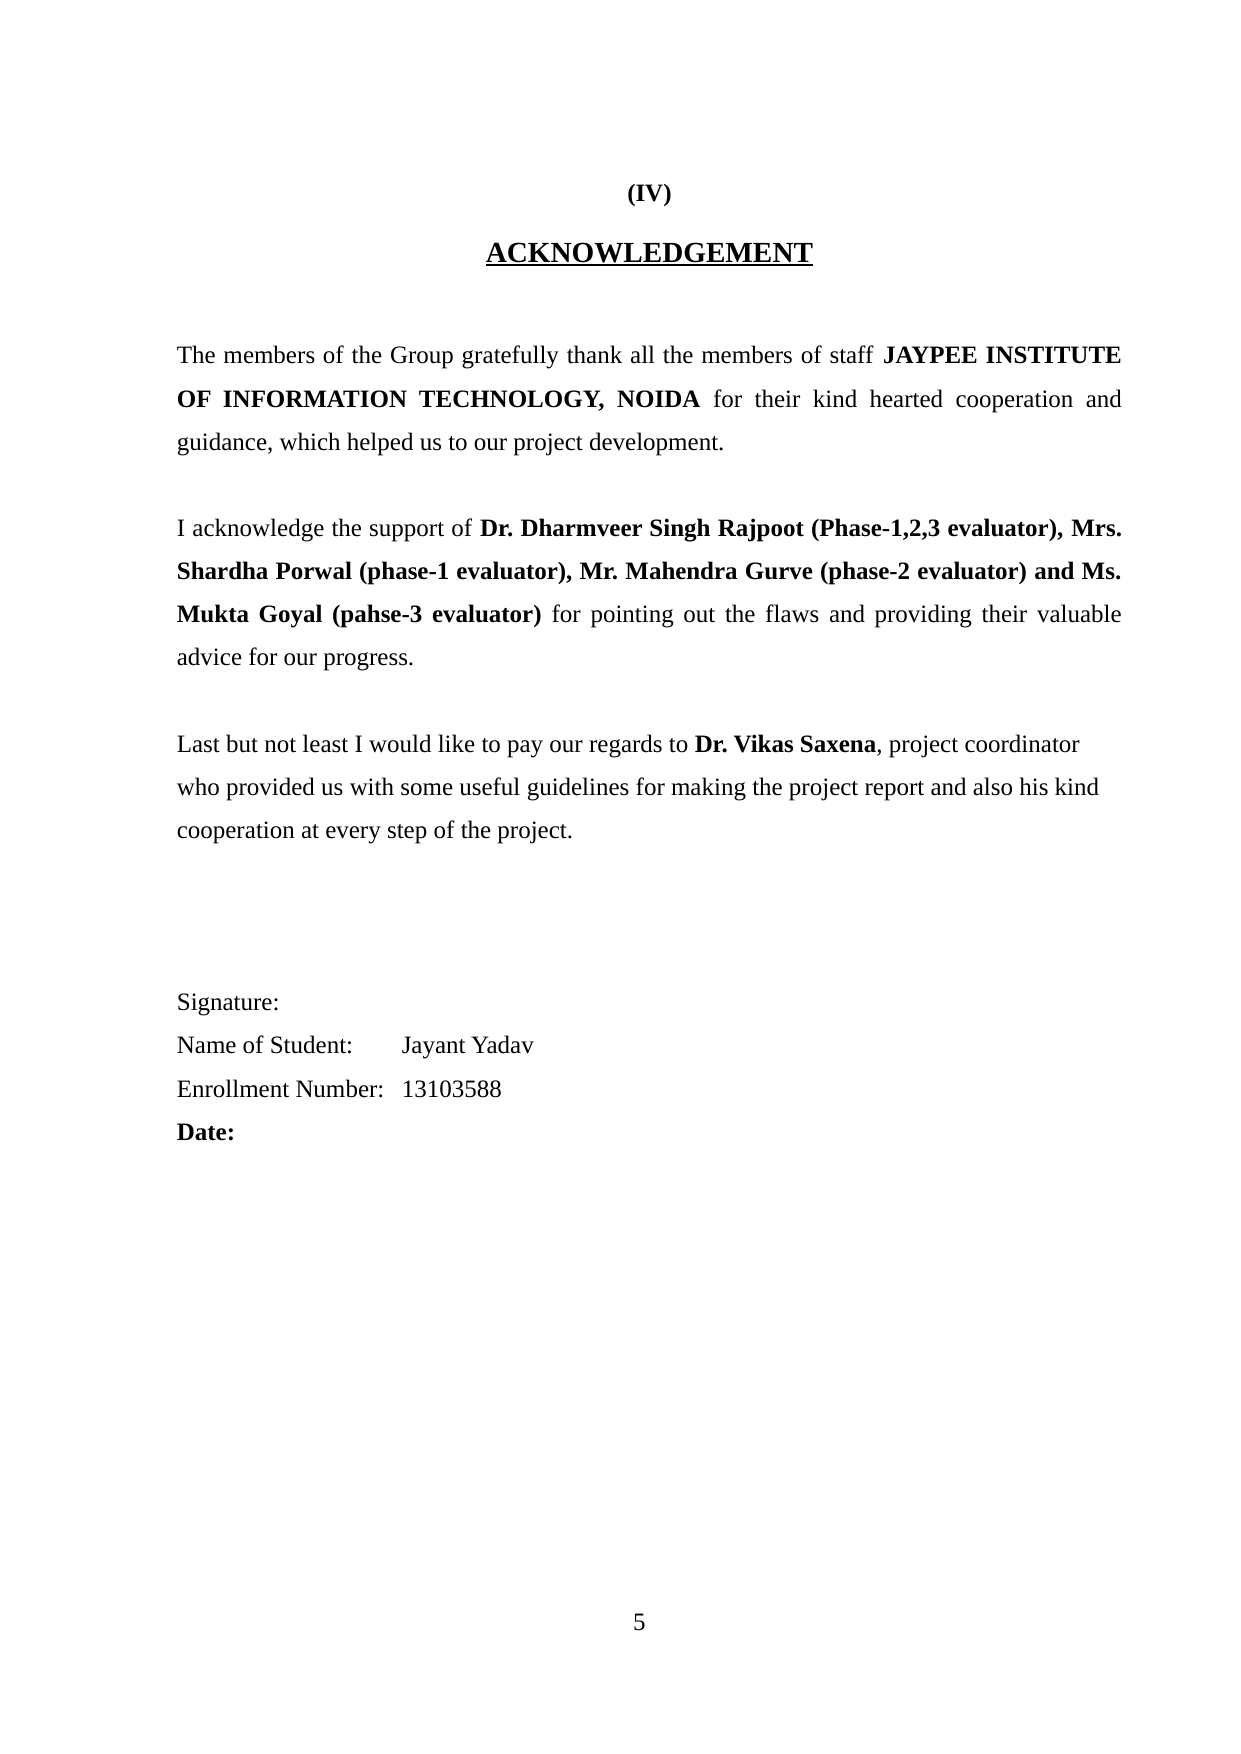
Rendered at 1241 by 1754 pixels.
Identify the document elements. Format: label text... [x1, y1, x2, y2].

text Signature: [177, 987, 1122, 1016]
text Date: [177, 1117, 1122, 1146]
text cooperation at every step of the project. [177, 815, 1122, 844]
text I acknowledge the support of Dr. Dharmveer Singh Rajpoot (Phase-1,2,3 evaluator), Mrs. Shardha Porwal (phase-1 evaluator), Mr. Mahendra Gurve (phase-2 evaluator) and Ms. Mukta Goyal (pahse-3 evaluator) for pointing out the flaws and providing their valuable advice for our progress. [177, 513, 1122, 671]
text The members of the Group gratefully thank all the members of staff JAYPEE INSTITUTE OF INFORMATION TECHNOLOGY, NOIDA for their kind hearted cooperation and guidance, which helped us to our project development. [177, 341, 1122, 456]
text Name of Student: Jayant Yadav [177, 1031, 1122, 1059]
text who provided us with some useful guidelines for making the project report and also his kind [177, 772, 1122, 801]
text Enrollment Number: 13103588 [177, 1074, 1122, 1102]
text (IV) [177, 178, 1122, 206]
text Last but not least I would like to pay our regards to Dr. Vikas Saxena, project coordinator [177, 729, 1122, 757]
text ACKNOWLEDGEMENT [177, 235, 1122, 269]
